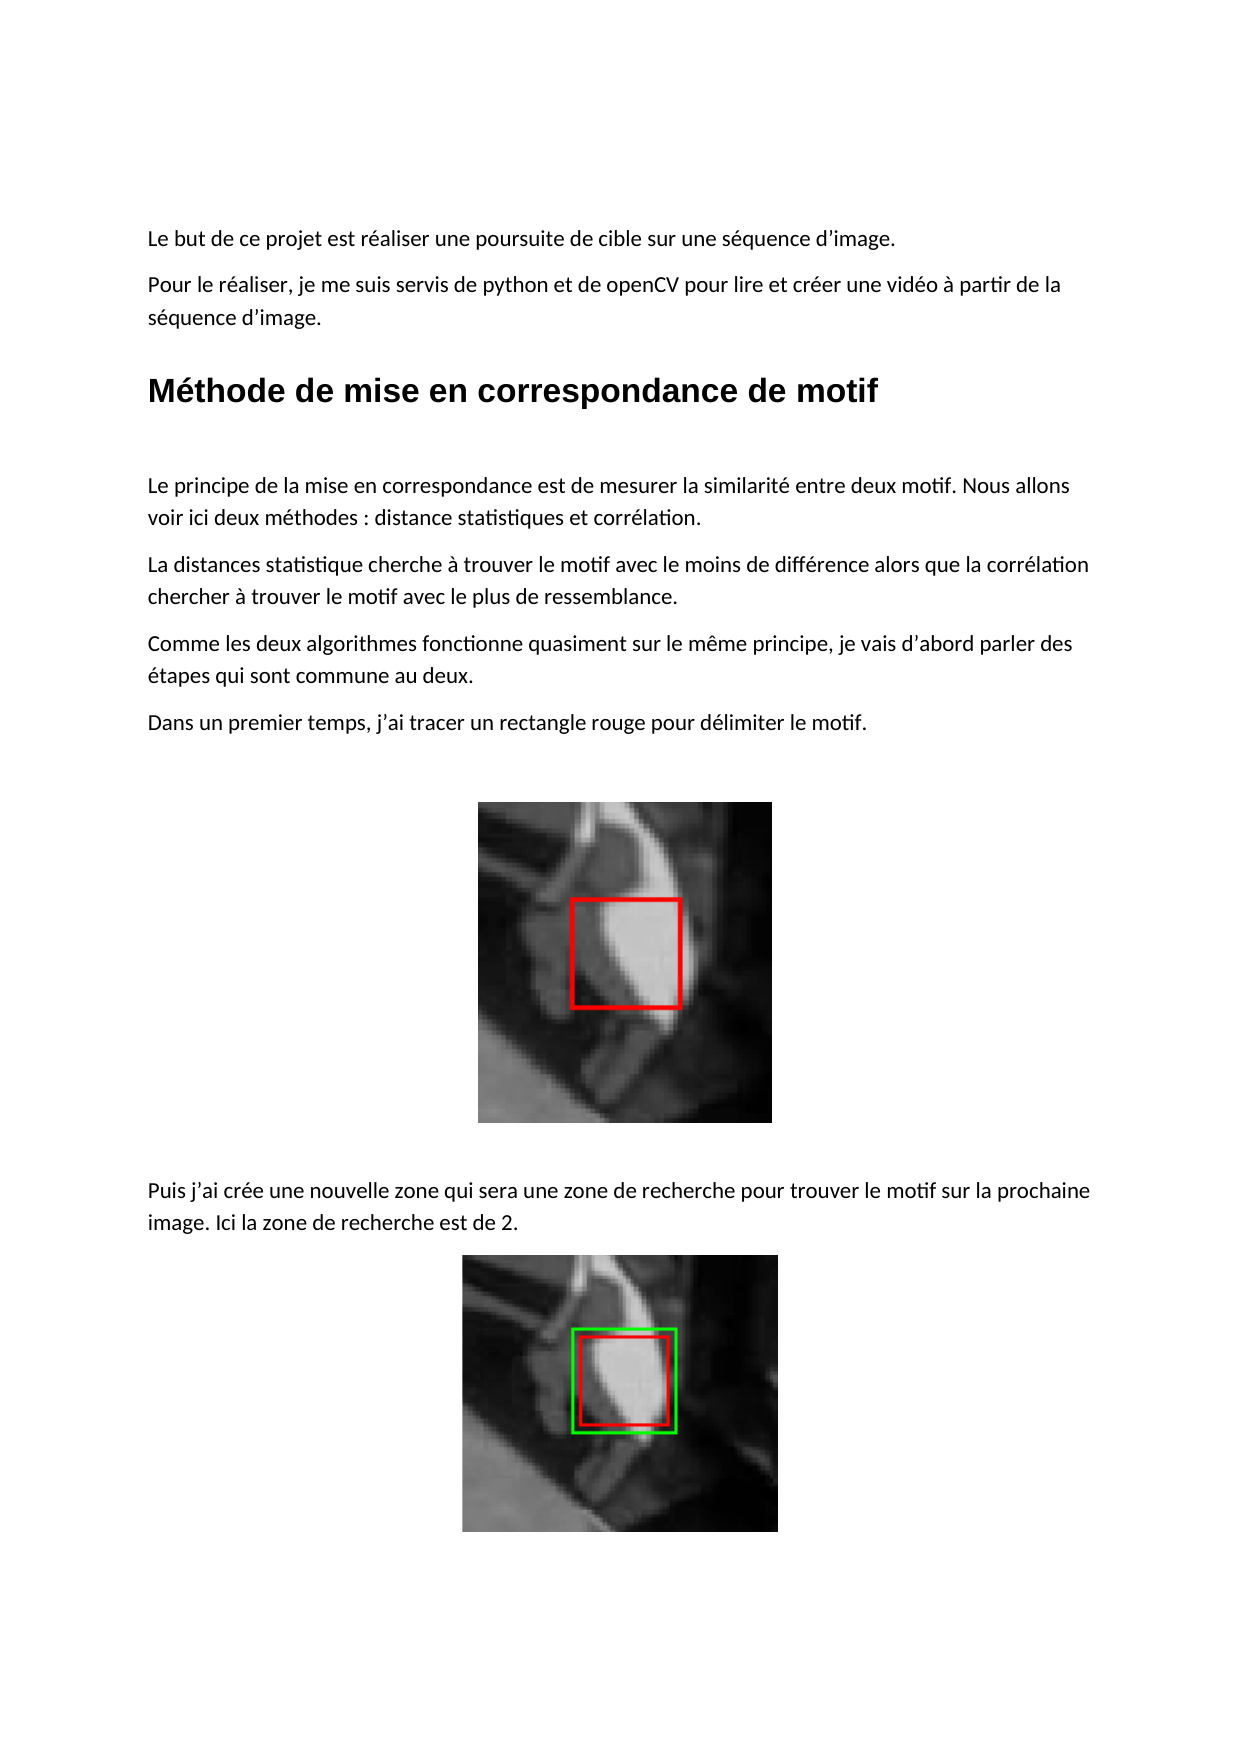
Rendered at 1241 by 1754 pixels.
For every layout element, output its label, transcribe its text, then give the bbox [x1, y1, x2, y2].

subtitle Méthode de mise en correspondance de motif [148, 370, 1093, 409]
text Dans un premier temps, j’ai tracer un rectangle rouge pour délimiter le motif. [148, 708, 1093, 736]
text Pour le réaliser, je me suis servis de python et de openCV pour lire et créer une vidéo à partir de la séquence d’image. [148, 271, 1093, 331]
picture [478, 802, 772, 1123]
text Comme les deux algorithmes fonctionne quasiment sur le même principe, je vais d’abord parler des étapes qui sont commune au deux. [148, 629, 1093, 689]
text Le but de ce projet est réaliser une poursuite de cible sur une séquence d’image. [148, 224, 1093, 252]
text Puis j’ai crée une nouvelle zone qui sera une zone de recherche pour trouver le motif sur la prochaine image. Ici la zone de recherche est de 2. [148, 1176, 1093, 1236]
text La distances statistique cherche à trouver le motif avec le moins de différence alors que la corrélation chercher à trouver le motif avec le plus de ressemblance. [148, 550, 1093, 611]
text Le principe de la mise en correspondance est de mesurer la similarité entre deux motif. Nous allons voir ici deux méthodes : distance statistiques et corrélation. [148, 471, 1093, 532]
picture [462, 1255, 778, 1532]
